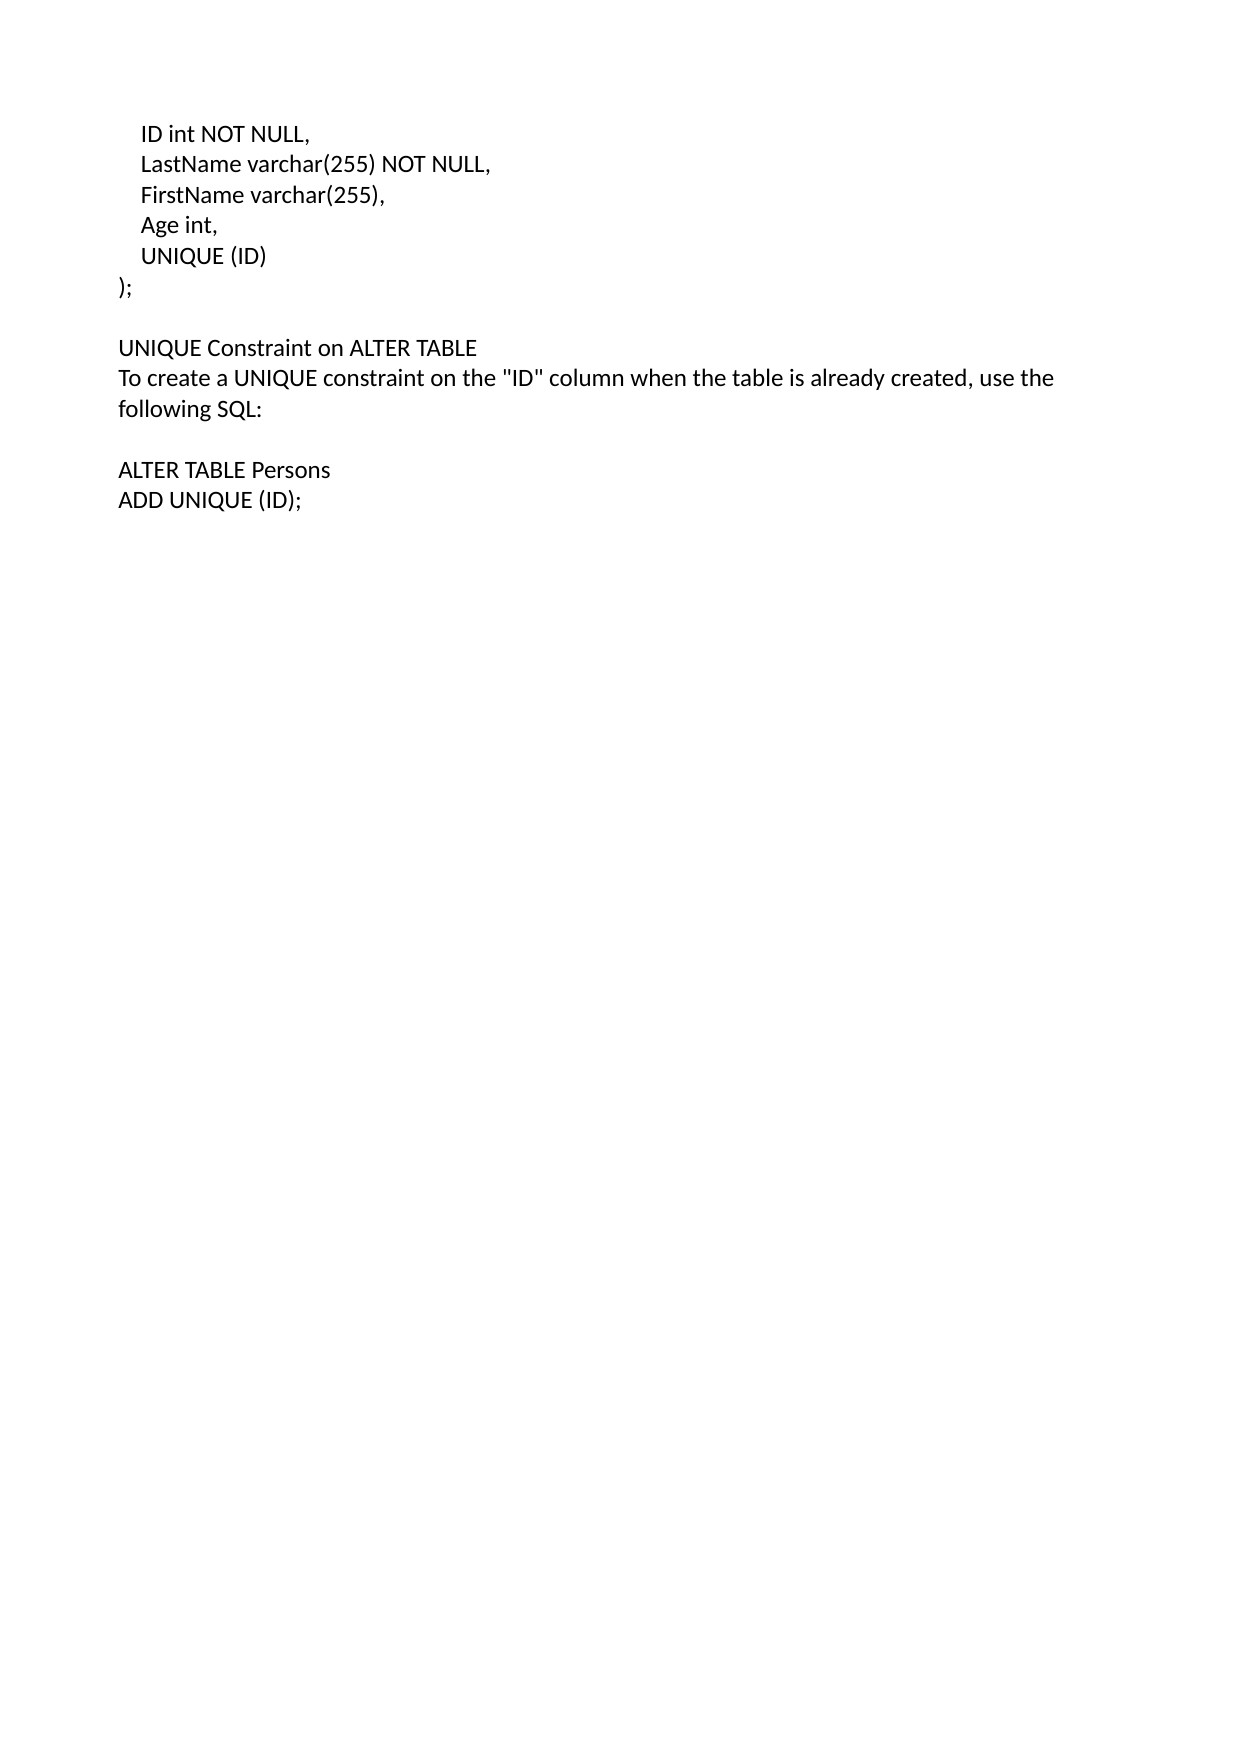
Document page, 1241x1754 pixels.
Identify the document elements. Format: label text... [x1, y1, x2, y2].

text LastName varchar(255) NOT NULL, [118, 149, 1122, 179]
text To create a UNIQUE constraint on the "ID" column when the table is already created, use the following SQL: [118, 362, 1122, 423]
text ALTER TABLE Persons [118, 454, 1122, 484]
text Age int, [118, 210, 1122, 240]
text ADD UNIQUE (ID); [118, 484, 1122, 515]
text ID int NOT NULL, [118, 118, 1122, 149]
text FirstName varchar(255), [118, 179, 1122, 210]
text ); [118, 271, 1122, 301]
text UNIQUE (ID) [118, 240, 1122, 271]
text UNIQUE Constraint on ALTER TABLE [118, 332, 1122, 362]
